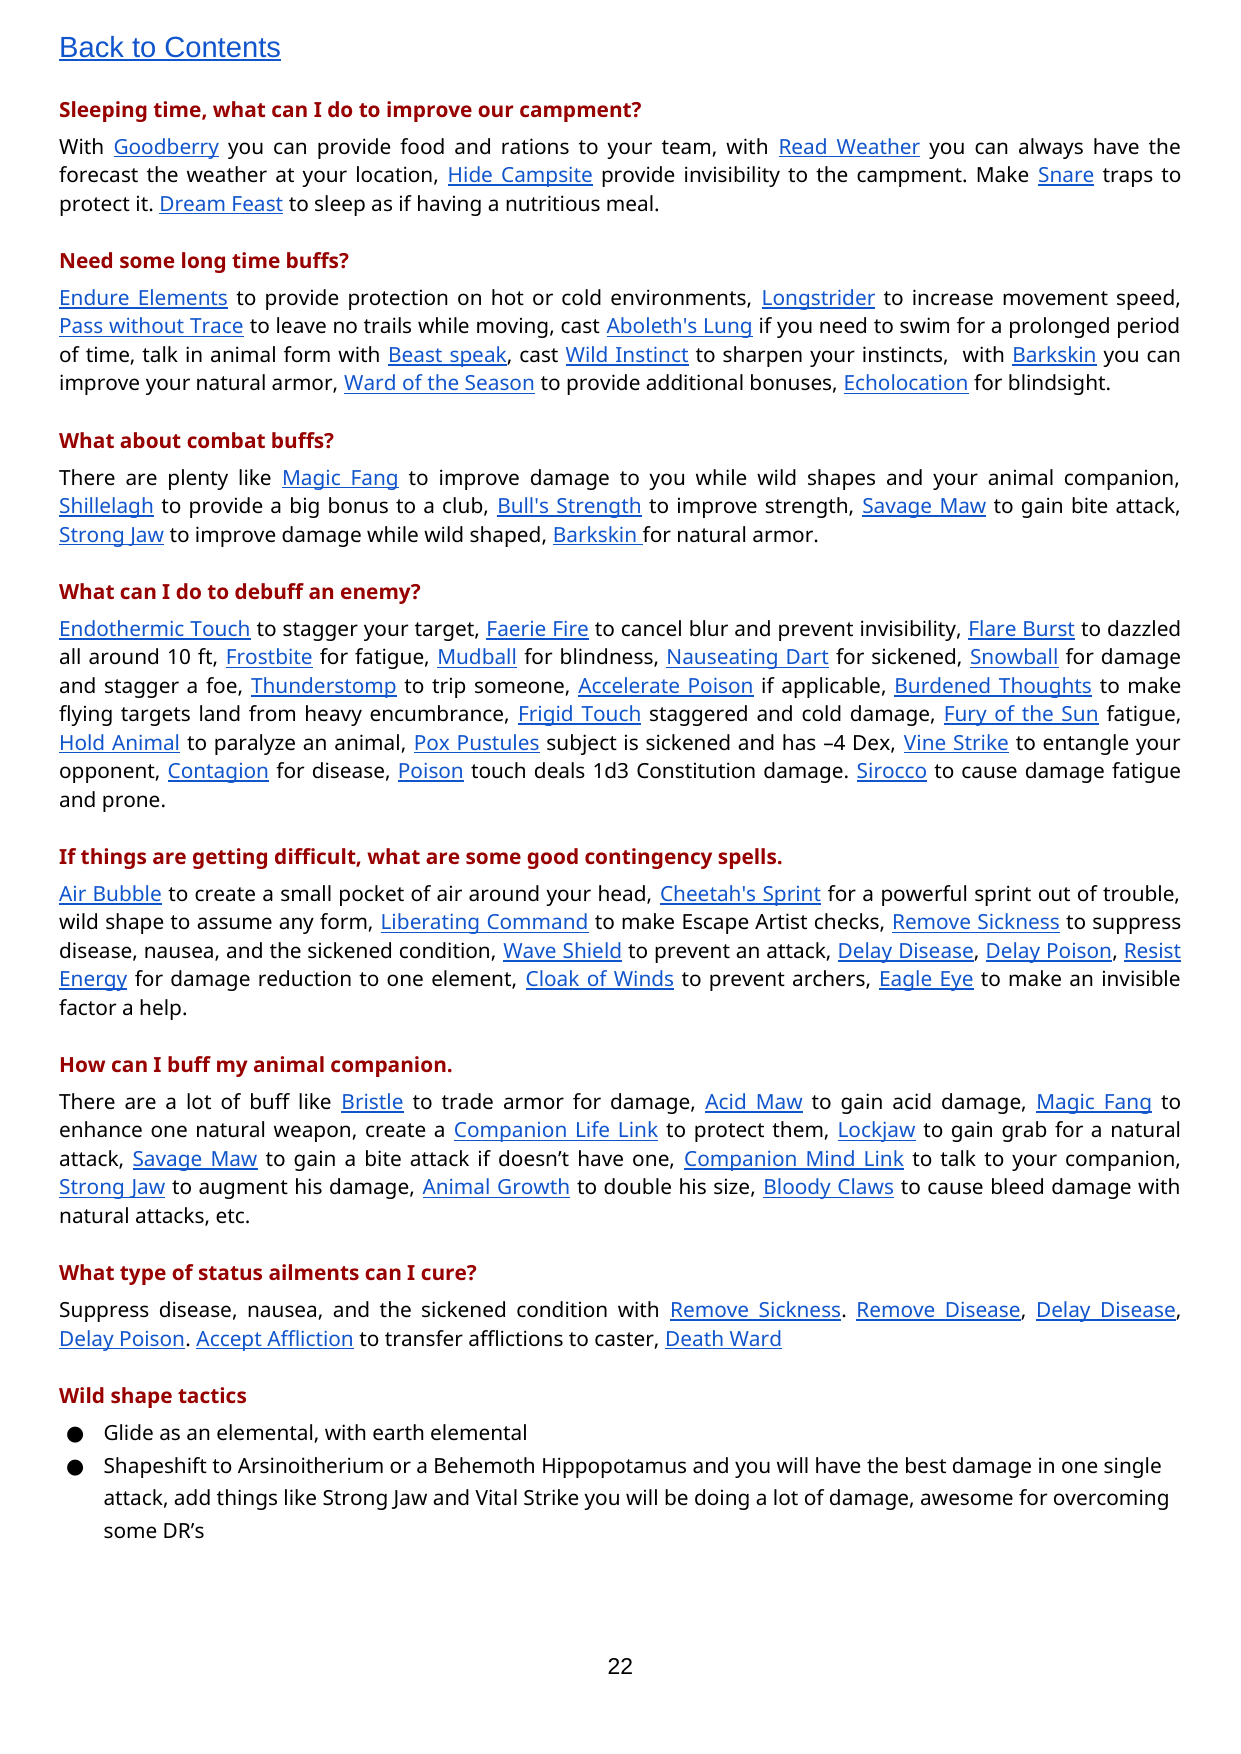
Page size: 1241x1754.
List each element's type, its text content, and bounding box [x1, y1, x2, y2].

text With Goodberry you can provide food and rations to your team, with Read Weather you can always have the forecast the weather at your location, Hide Campsite provide invisibility to the campment. Make Snare traps to protect it. Dream Feast to sleep as if having a nutritious meal. [59, 132, 1181, 217]
text Air Bubble to create a small pocket of air around your head, Cheetah's Sprint for a powerful sprint out of trouble, wild shape to assume any form, Liberating Command to make Escape Artist checks, Remove Sickness to suppress disease, nausea, and the sickened condition, Wave Shield to prevent an attack, Delay Disease, Delay Poison, Resist Energy for damage reduction to one element, Cloak of Winds to prevent archers, Eagle Eye to make an invisible factor a help. [59, 879, 1181, 1021]
subtitle How can I buff my animal companion. [59, 1050, 1181, 1079]
text Suppress disease, nausea, and the sickened condition with Remove Sickness. Remove Disease, Delay Disease, Delay Poison. Accept Affliction to transfer afflictions to caster, Death Ward [59, 1295, 1181, 1352]
list Shapeshift to Arsinoitherium or a Behemoth Hippopotamus and you will have the best damage in one single attack, add things like Strong Jaw and Vital Strike you will be doing a lot of damage, awesome for overcoming some DR’s [66, 1451, 1181, 1544]
text Endothermic Touch to stagger your target, Faerie Fire to cancel blur and prevent invisibility, Flare Burst to dazzled all around 10 ft, Frostbite for fatigue, Mudball for blindness, Nauseating Dart for sickened, Snowball for damage and stagger a foe, Thunderstomp to trip someone, Accelerate Poison if applicable, Burdened Thoughts to make flying targets land from heavy encumbrance, Frigid Touch staggered and cold damage, Fury of the Sun fatigue, Hold Animal to paralyze an animal, Pox Pustules subject is sickened and has –4 Dex, Vine Strike to entangle your opponent, Contagion for disease, Poison touch deals 1d3 Constitution damage. Sirocco to cause damage fatigue and prone. [59, 614, 1181, 813]
subtitle If things are getting difficult, what are some good contingency spells. [59, 842, 1181, 871]
text There are a lot of buff like Bristle to trade armor for damage, Acid Maw to gain acid damage, Magic Fang to enhance one natural weapon, create a Companion Life Link to protect them, Lockjaw to gain grab for a natural attack, Savage Maw to gain a bite attack if doesn’t have one, Companion Mind Link to talk to your companion, Strong Jaw to augment his damage, Animal Growth to double his size, Bloody Claws to cause bleed damage with natural attacks, etc. [59, 1087, 1181, 1229]
list Glide as an elemental, with earth elemental [66, 1418, 1181, 1447]
subtitle Sleeping time, what can I do to improve our campment? [59, 95, 1181, 123]
text Endure Elements to provide protection on hot or cold environments, Longstrider to increase movement speed, Pass without Trace to leave no trails while moving, cast Aboleth's Lung if you need to swim for a prolonged period of time, talk in animal form with Beast speak, cast Wild Instinct to sharpen your instincts, with Barkskin you can improve your natural armor, Ward of the Season to provide additional bonuses, Echolocation for blindsight. [59, 283, 1181, 397]
subtitle What type of status ailments can I cure? [59, 1258, 1181, 1287]
subtitle Need some long time buffs? [59, 246, 1181, 275]
text There are plenty like Magic Fang to improve damage to you while wild shapes and your animal companion, Shillelagh to provide a big bonus to a club, Bull's Strength to improve strength, Savage Maw to gain bite attack, Strong Jaw to improve damage while wild shaped, Barkskin for natural armor. [59, 463, 1181, 548]
subtitle What can I do to debuff an enemy? [59, 577, 1181, 606]
subtitle Wild shape tactics [59, 1381, 1181, 1410]
subtitle What about combat buffs? [59, 426, 1181, 454]
